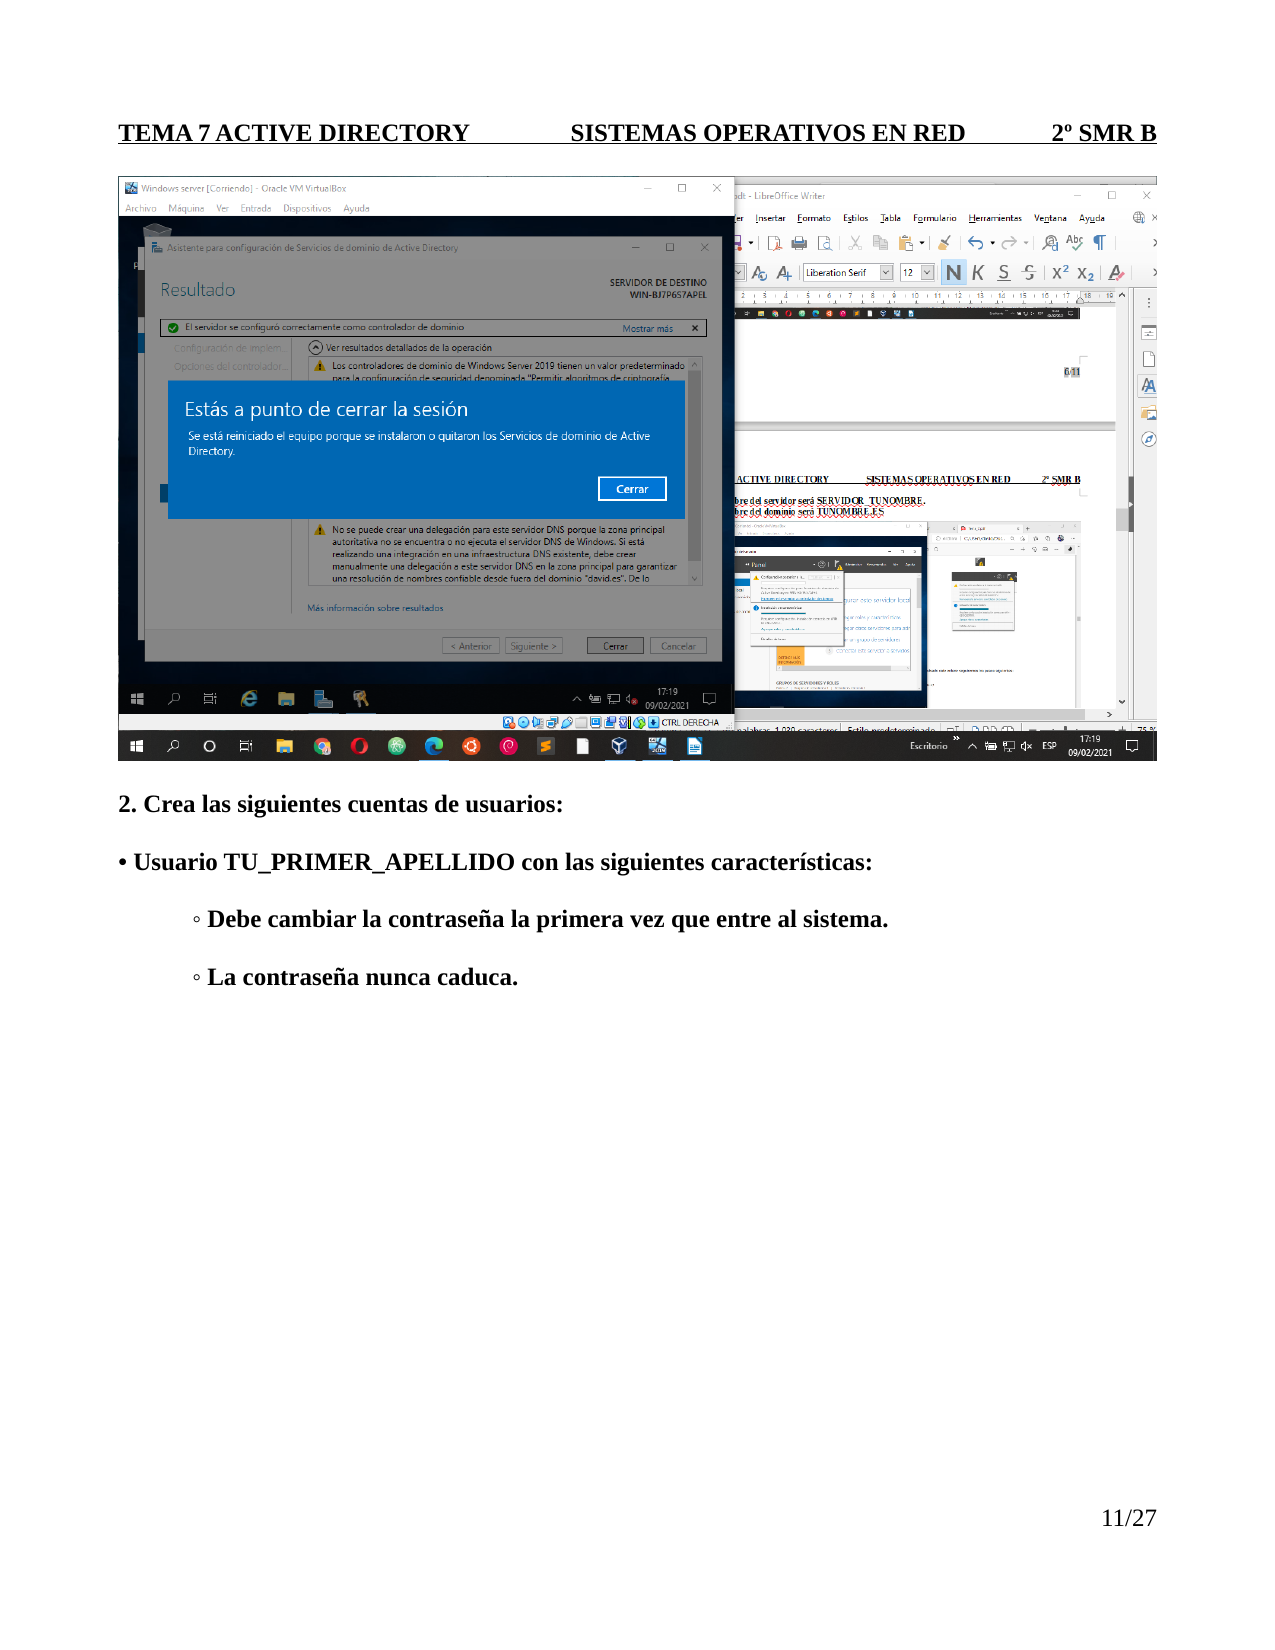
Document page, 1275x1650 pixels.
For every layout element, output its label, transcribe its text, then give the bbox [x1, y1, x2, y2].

text 2. Crea las siguientes cuentas de usuarios: [118, 789, 1157, 818]
text ◦ La contraseña nunca caduca. [118, 962, 1157, 990]
picture [118, 176, 1157, 761]
text ◦ Debe cambiar la contraseña la primera vez que entre al sistema. [118, 904, 1157, 933]
text • Usuario TU_PRIMER_APELLIDO con las siguientes características: [118, 847, 1157, 875]
